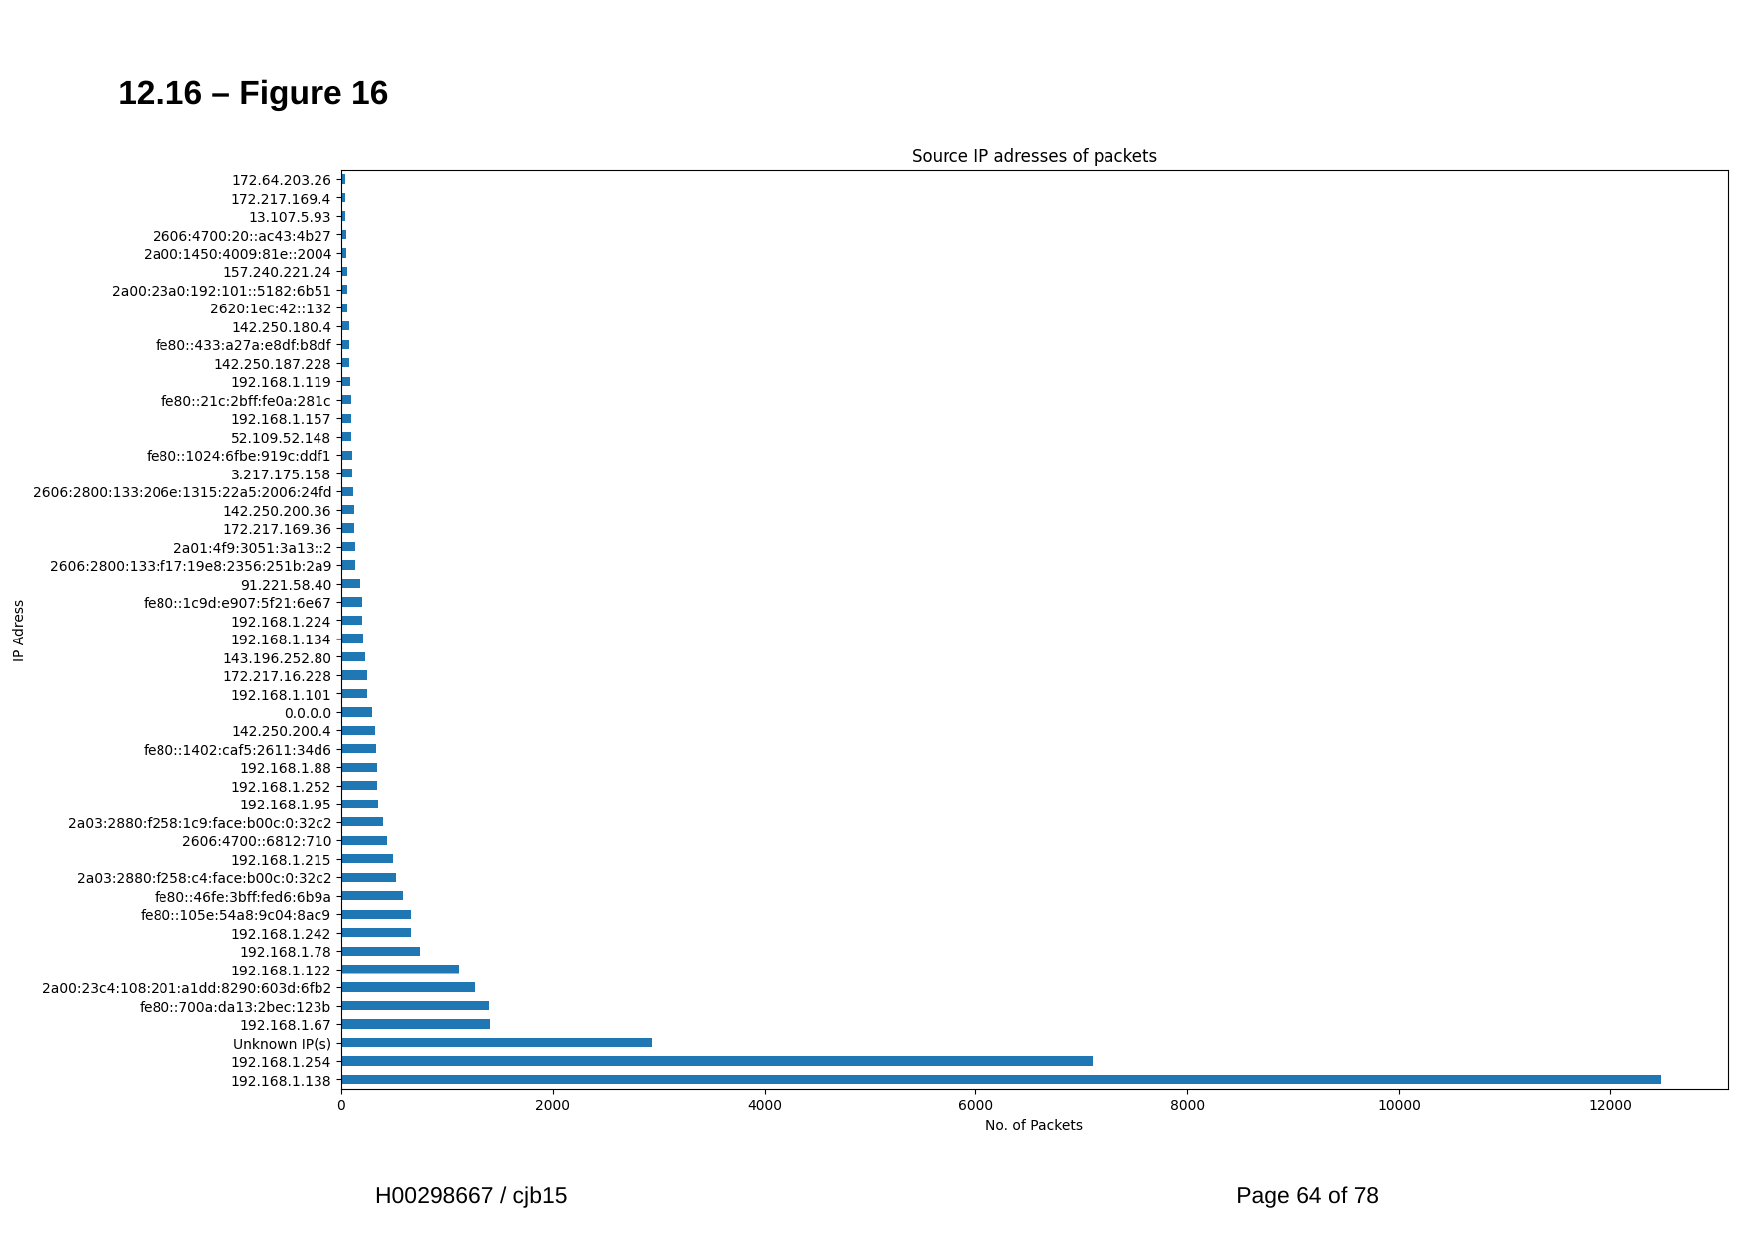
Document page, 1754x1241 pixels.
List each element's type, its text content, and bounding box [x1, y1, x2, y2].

picture [3, 138, 1736, 1141]
subtitle 12.16 – Figure 16 [118, 73, 1636, 112]
